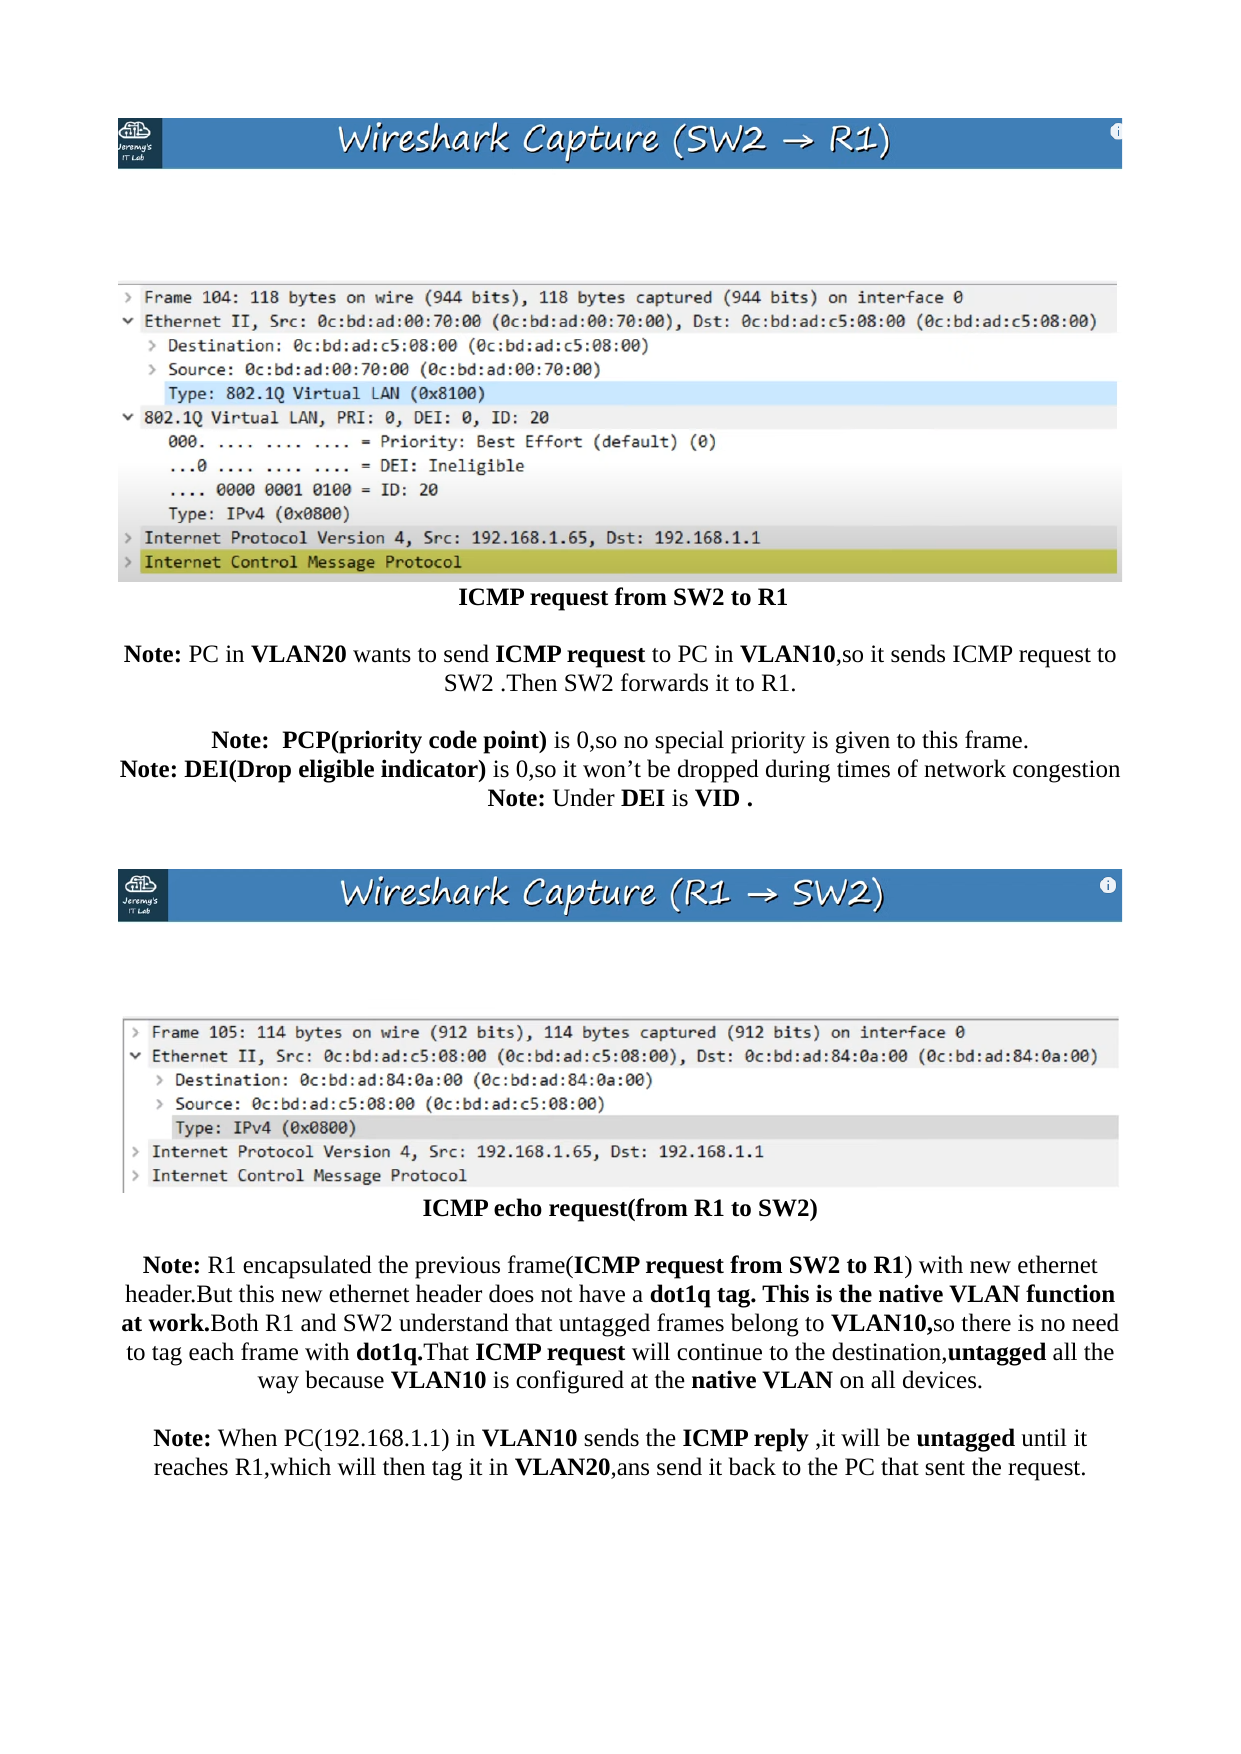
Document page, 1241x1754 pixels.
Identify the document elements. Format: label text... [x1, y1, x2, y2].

text Note: R1 encapsulated the previous frame(ICMP request from SW2 to R1) with new ethernet header.But this new ethernet header does not have a dot1q tag. This is the native VLAN function at work.Both R1 and SW2 understand that untagged frames belong to VLAN10,so there is no need to tag each frame with dot1q.That ICMP request will continue to the destination,untagged all the way because VLAN10 is configured at the native VLAN on all devices. [118, 1250, 1122, 1394]
text ICMP echo request(from R1 to SW2) [118, 1193, 1122, 1222]
text ICMP request from SW2 to R1 [118, 582, 1122, 610]
text Note: Under DEI is VID . [118, 783, 1122, 812]
text Note: PCP(priority code point) is 0,so no special priority is given to this frame. [118, 725, 1122, 754]
picture [118, 118, 1123, 582]
text Note: When PC(192.168.1.1) in VLAN10 sends the ICMP reply ,it will be untagged until it reaches R1,which will then tag it in VLAN20,ans send it back to the PC that sent the request. [118, 1423, 1122, 1480]
text Note: DEI(Drop eligible indicator) is 0,so it won’t be dropped during times of network congestion [118, 754, 1122, 783]
text Note: PC in VLAN20 wants to send ICMP request to PC in VLAN10,so it sends ICMP request to SW2 .Then SW2 forwards it to R1. [118, 639, 1122, 697]
picture [118, 869, 1123, 1193]
